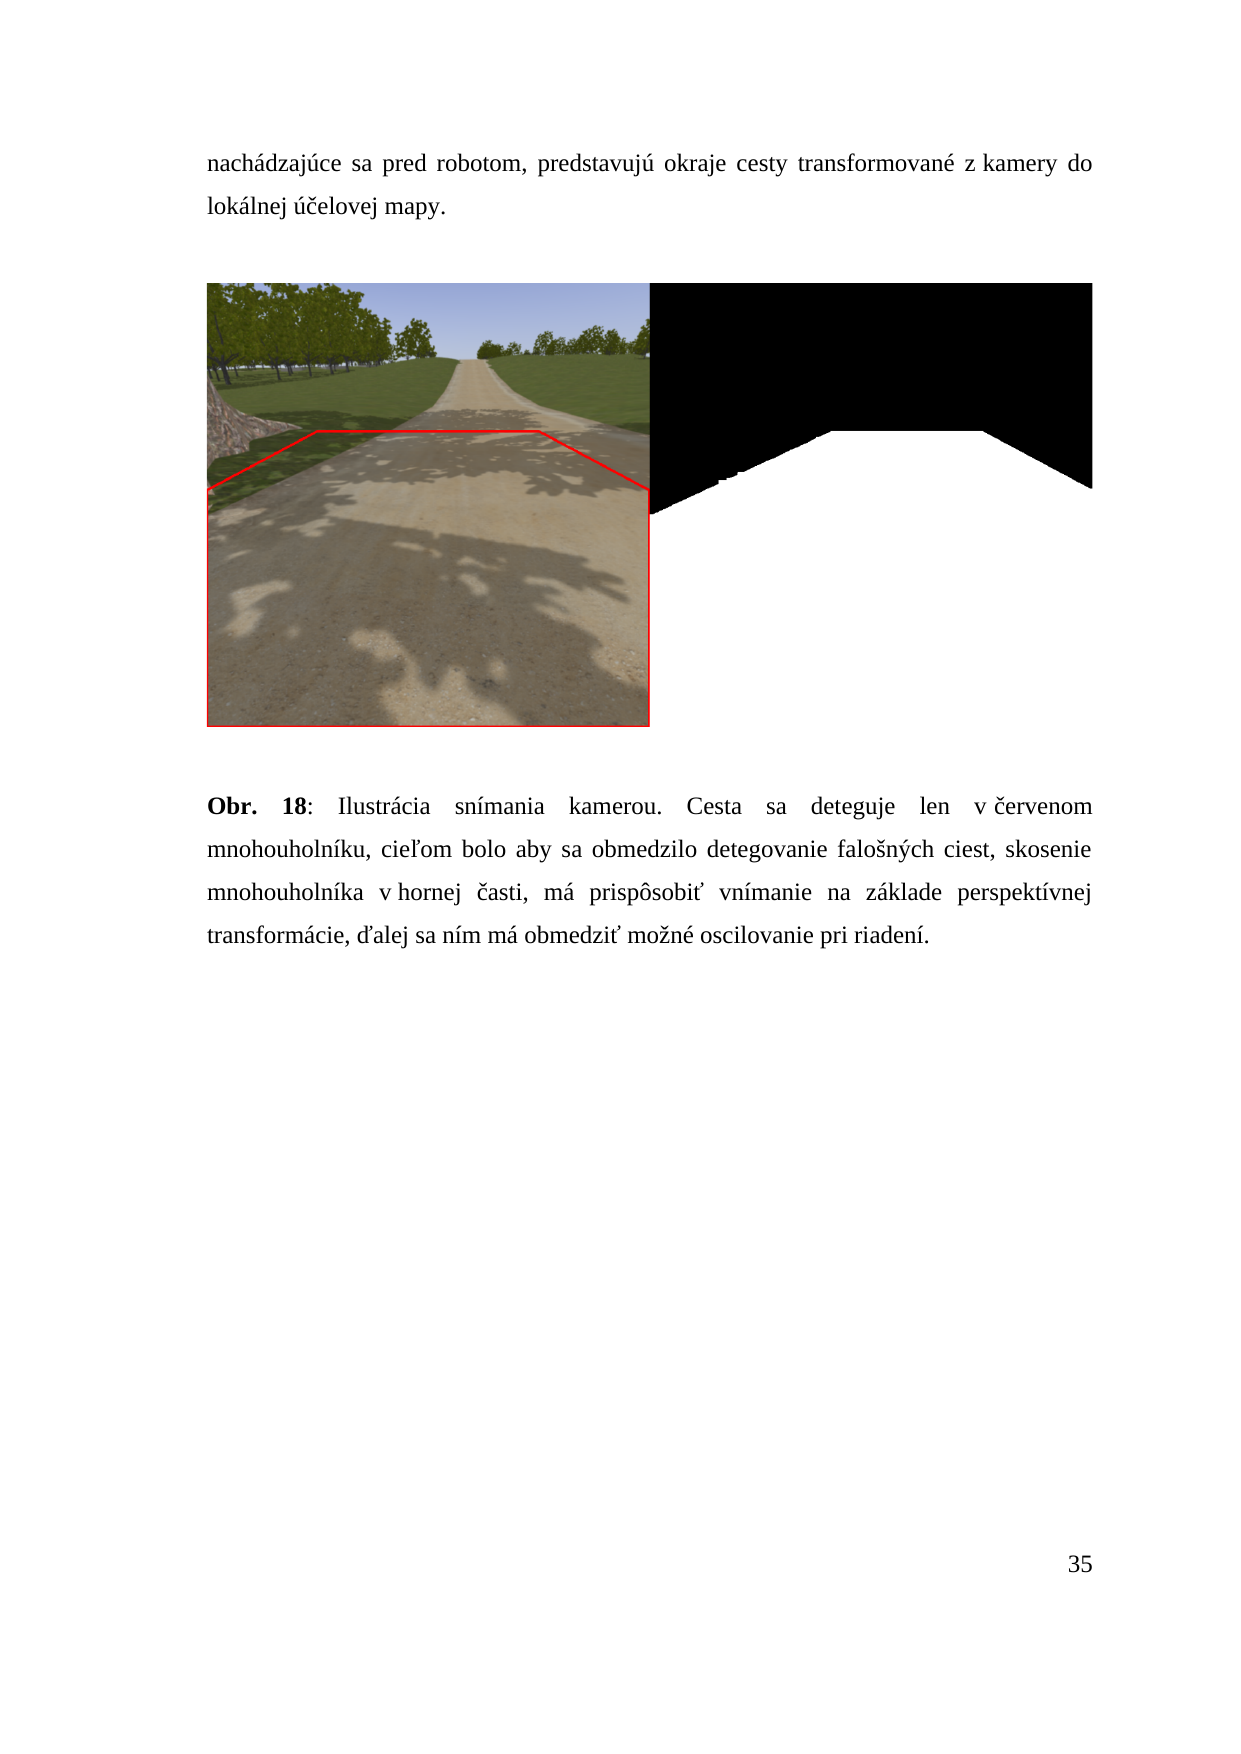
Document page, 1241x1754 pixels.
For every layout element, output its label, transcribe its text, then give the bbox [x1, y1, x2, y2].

text nachádzajúce sa pred robotom, predstavujú okraje cesty transformované z kamery do lokálnej účelovej mapy. [207, 148, 1092, 219]
text Obr. 18: Ilustrácia snímania kamerou. Cesta sa deteguje len v červenom mnohouholníku, cieľom bolo aby sa obmedzilo detegovanie falošných ciest, skosenie mnohouholníka v hornej časti, má prispôsobiť vnímanie na základe perspektívnej transformácie, ďalej sa ním má obmedziť možné oscilovanie pri riadení. [207, 791, 1092, 949]
